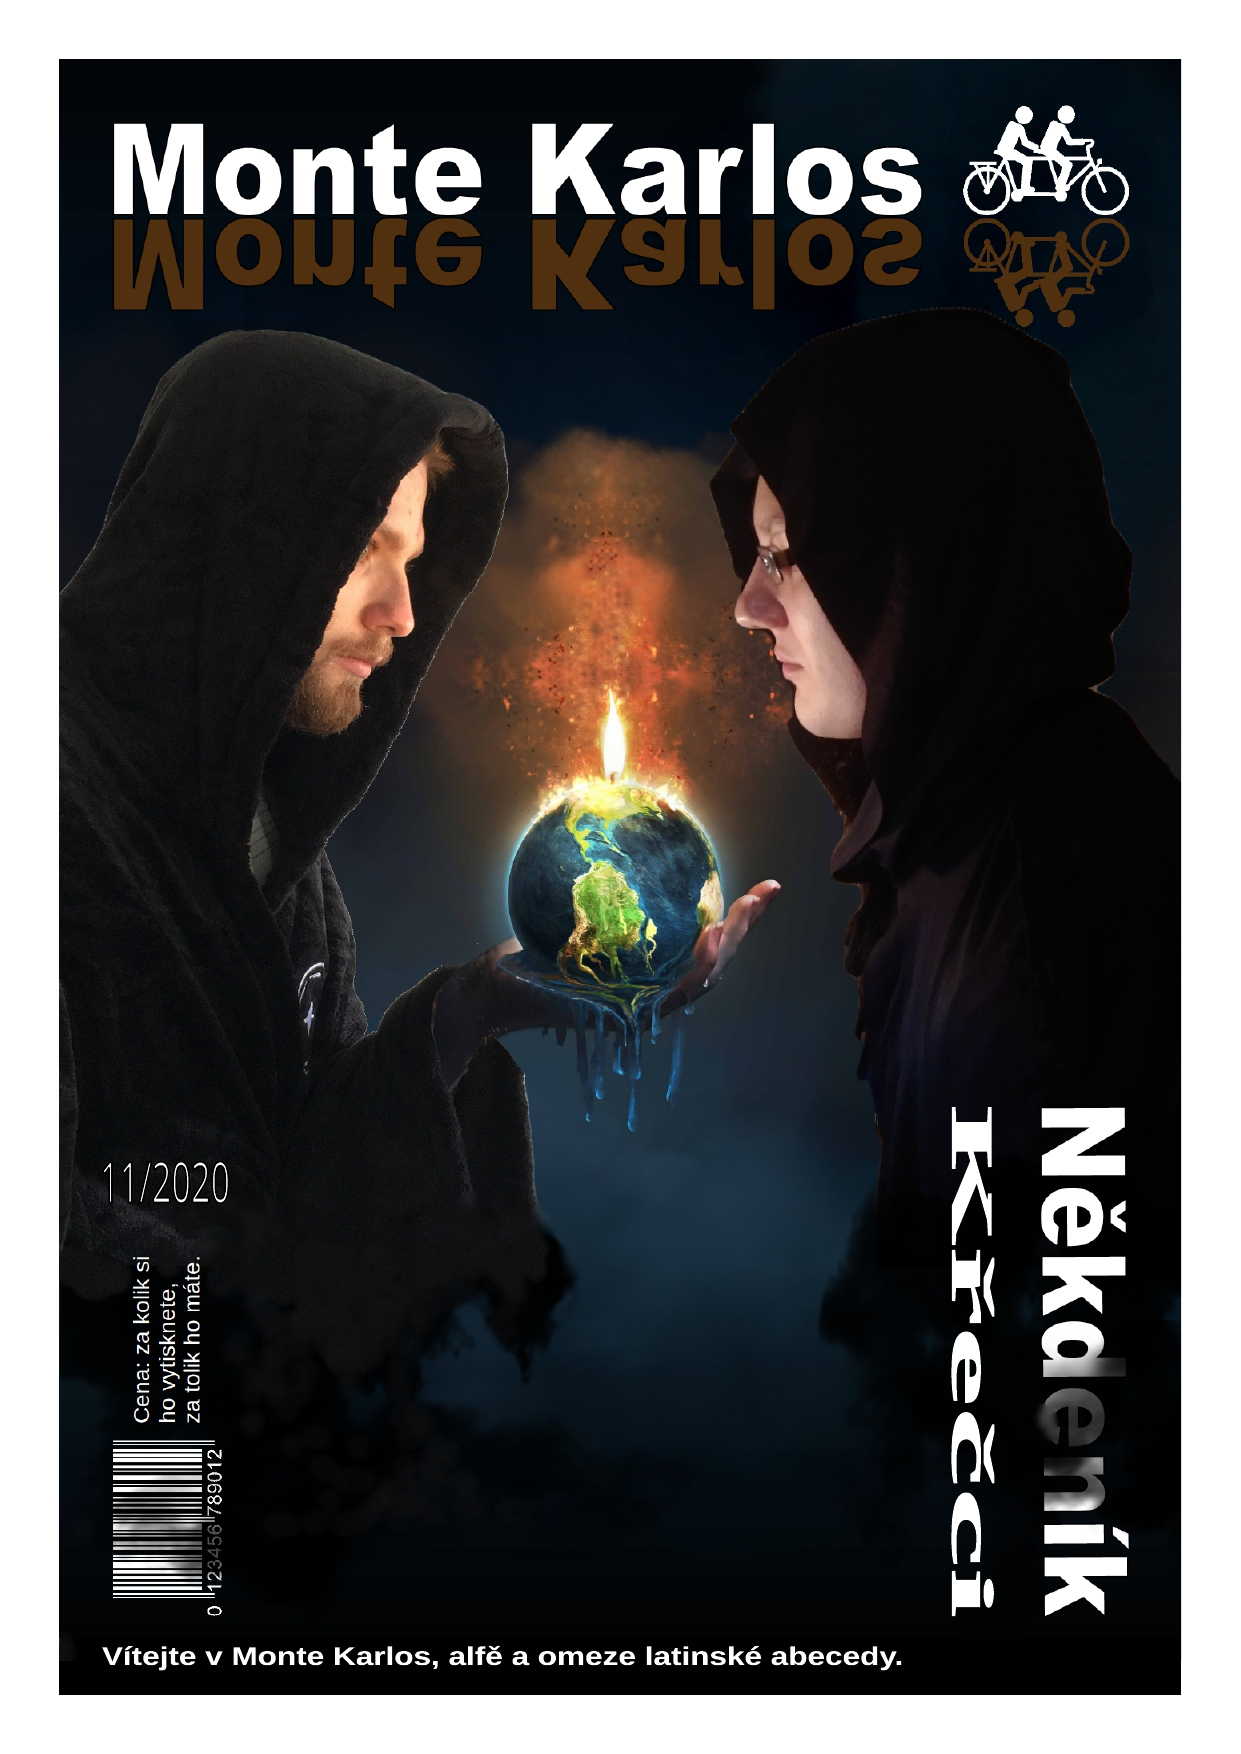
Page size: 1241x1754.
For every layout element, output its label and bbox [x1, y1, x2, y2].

picture [401, 1654, 407, 1661]
picture [866, 1654, 872, 1661]
picture [697, 1654, 703, 1661]
picture [59, 59, 1182, 1661]
picture [795, 1654, 801, 1661]
picture [544, 1654, 551, 1661]
picture [264, 1654, 271, 1661]
